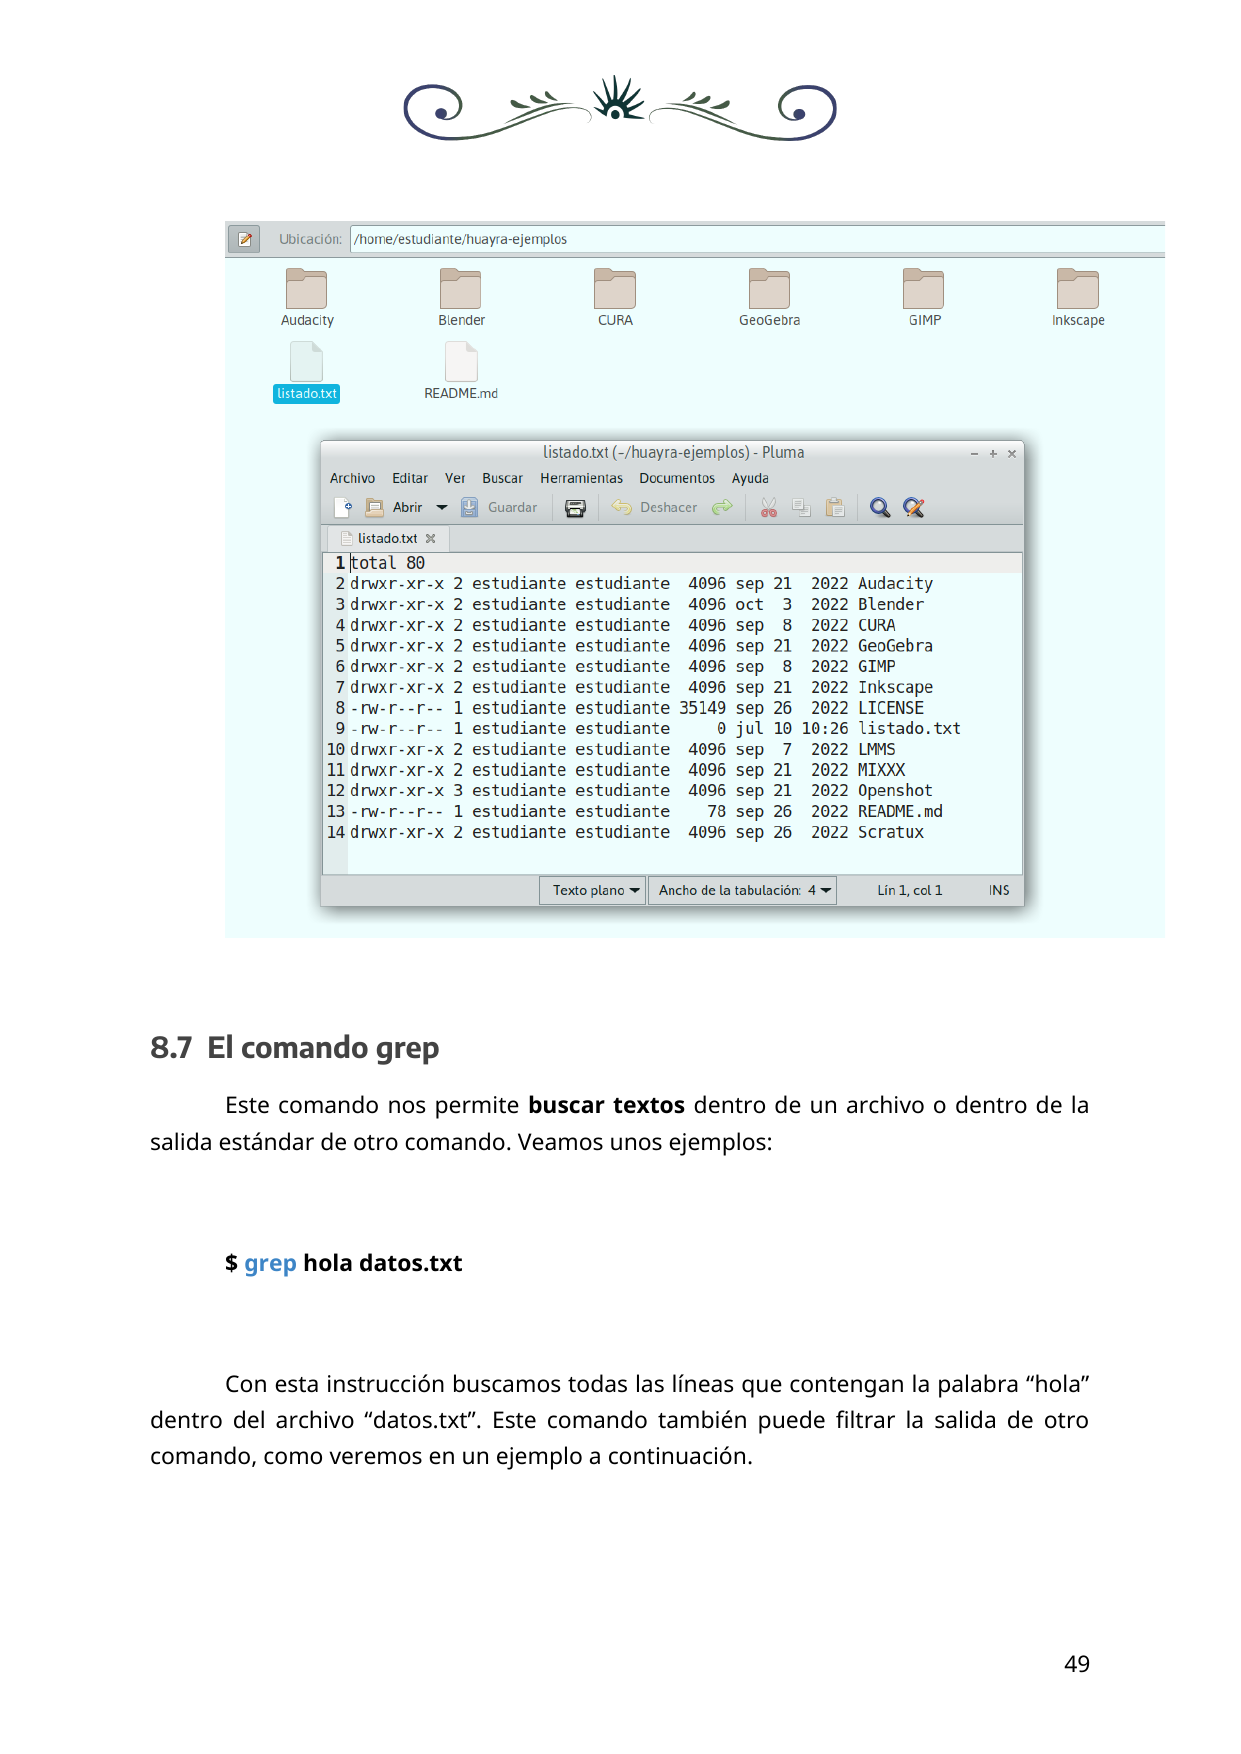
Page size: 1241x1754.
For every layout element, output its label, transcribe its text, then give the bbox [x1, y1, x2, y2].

text $ grep hola datos.txt [150, 1247, 1090, 1278]
subtitle 8.7 El comando grep [150, 1028, 1090, 1065]
text Con esta instrucción buscamos todas las líneas que contengan la palabra “hola” dentro del archivo “datos.txt”. Este comando también puede filtrar la salida de otro comando, como veremos en un ejemplo a continuación. [150, 1368, 1090, 1471]
text Este comando nos permite buscar textos dentro de un archivo o dentro de la salida estándar de otro comando. Veamos unos ejemplos: [150, 1089, 1090, 1157]
picture [225, 221, 1166, 938]
picture [403, 75, 837, 141]
